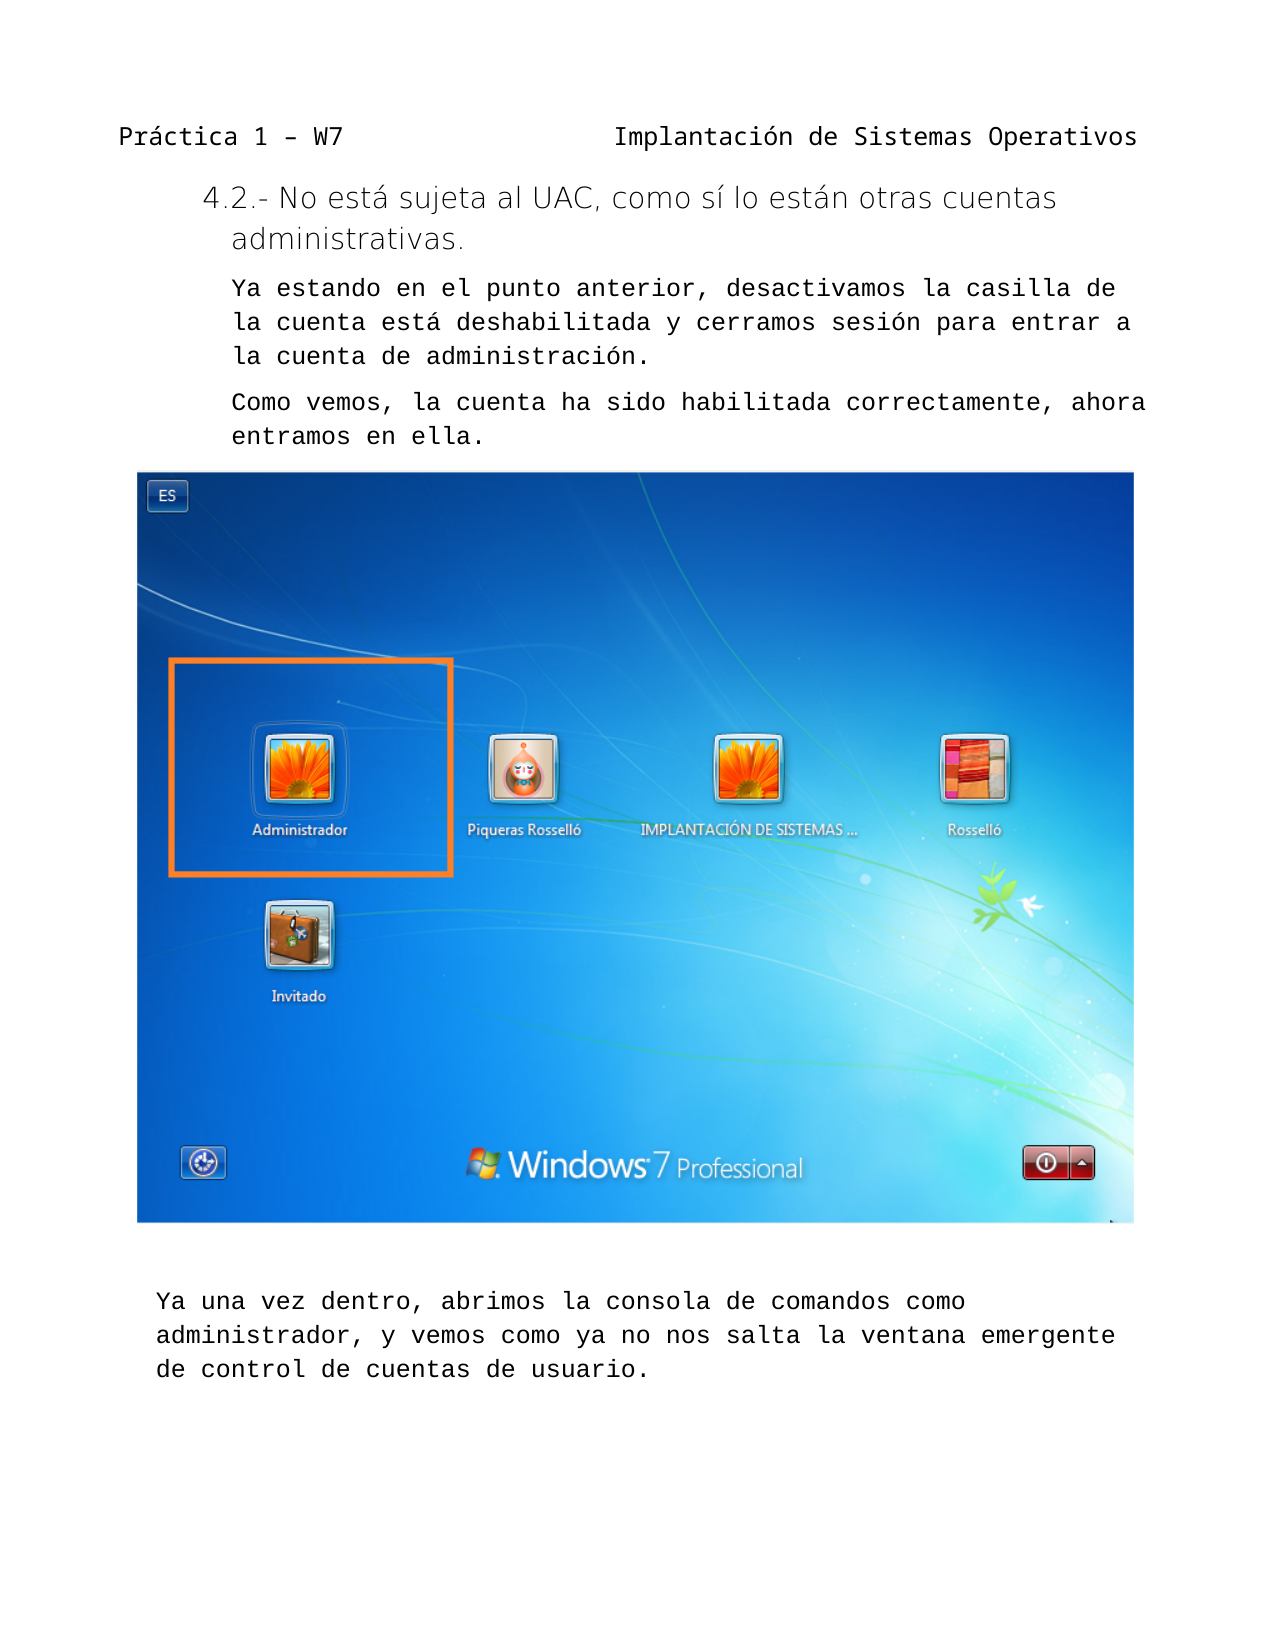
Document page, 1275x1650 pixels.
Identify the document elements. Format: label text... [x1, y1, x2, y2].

text Ya estando en el punto anterior, desactivamos la casilla de la cuenta está deshabilitada y cerramos sesión para entrar a la cuenta de administración. [231, 276, 1157, 372]
text Ya una vez dentro, abrimos la consola de comandos como administrador, y vemos como ya no nos salta la ventana emergente de control de cuentas de usuario. [156, 1288, 1157, 1384]
text Como vemos, la cuenta ha sido habilitada correctamente, ahora entramos en ella. [231, 390, 1157, 452]
picture [136, 470, 1139, 1229]
list No está sujeta al UAC, como sí lo están otras cuentas administrativas. [193, 182, 1157, 256]
